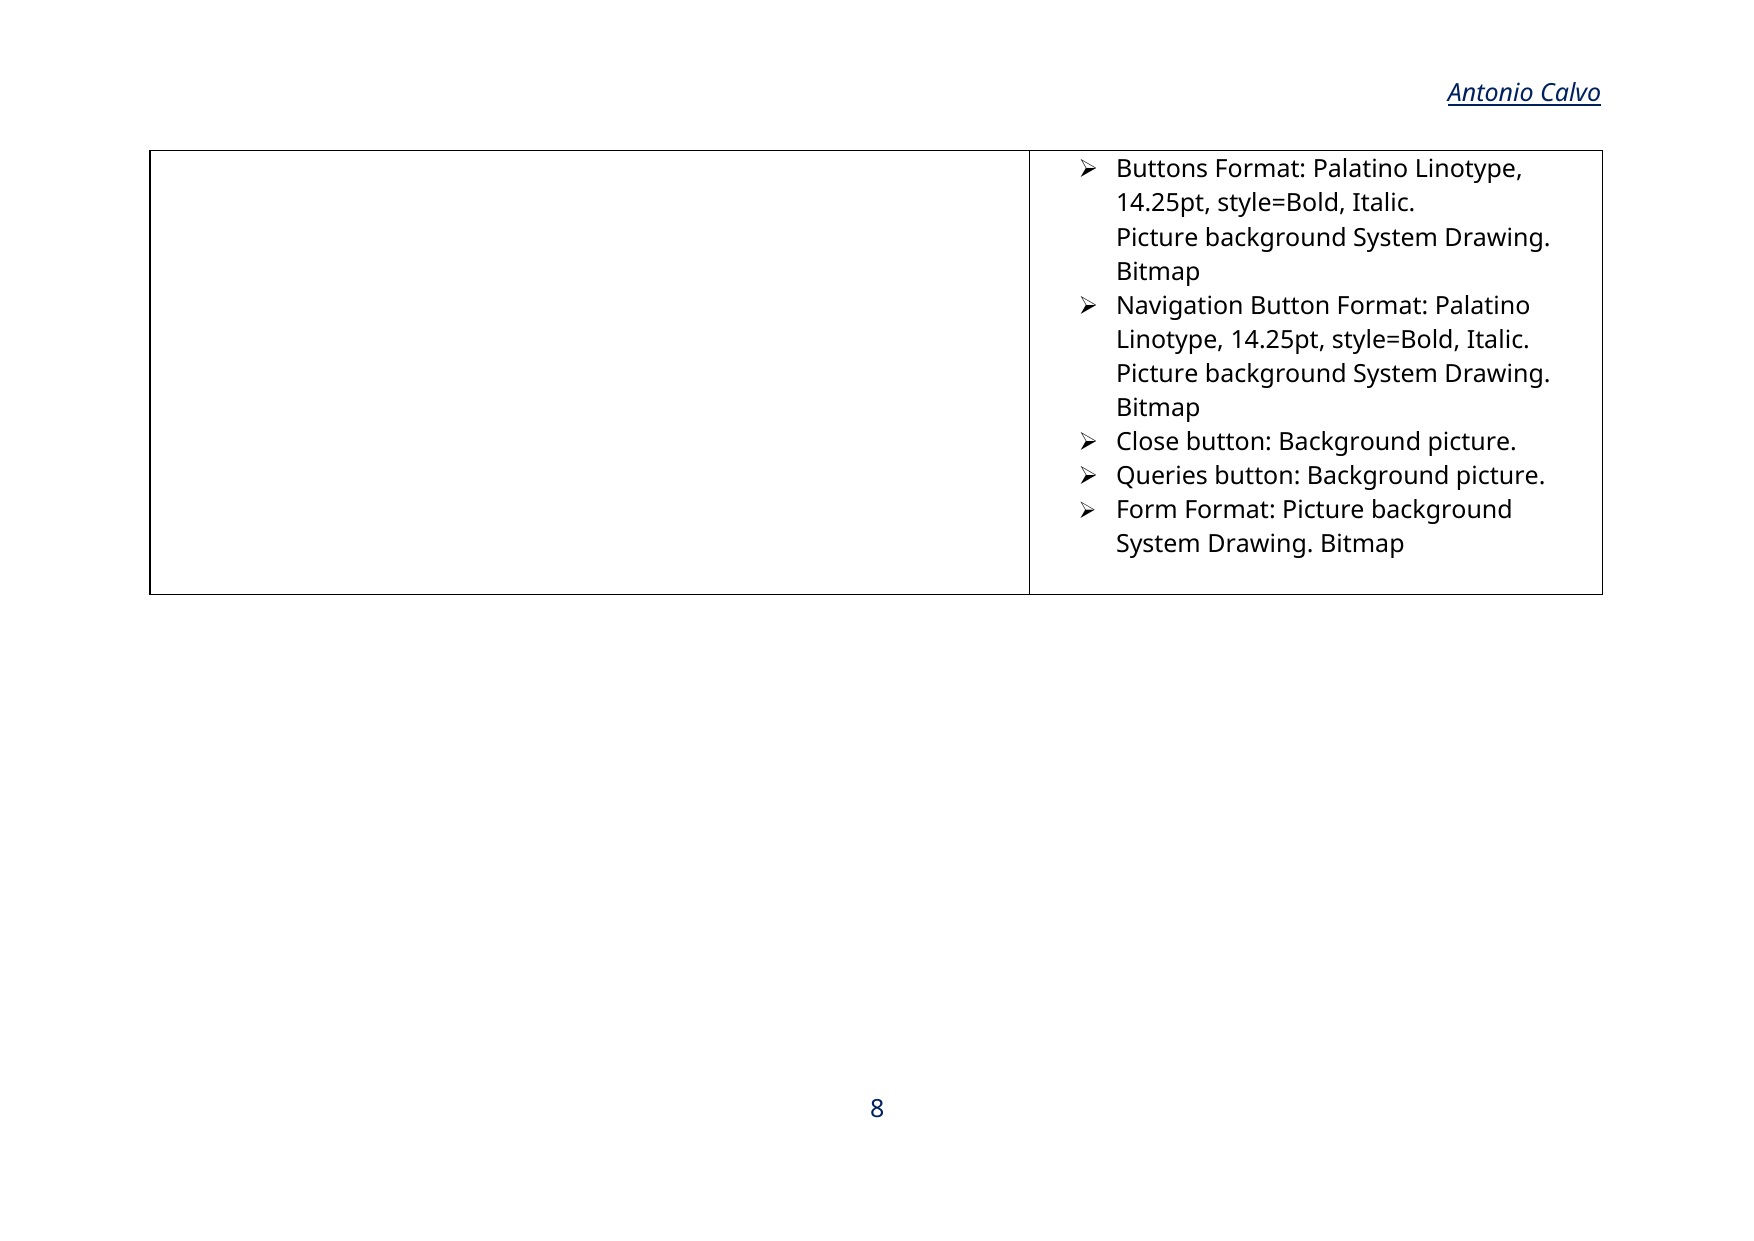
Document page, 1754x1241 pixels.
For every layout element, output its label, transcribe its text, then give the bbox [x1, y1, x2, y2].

table_cell Additional Information: (fonts, pictures, colours) Lables Format: Perpetua, 14.25pt, style=Bold, Italic Colour: Medium Blue Text boxes Format: Perpetua, 14.25pt, style=Bold, Italic Colour: White Buttons Format: Palatino Linotype, 14.25pt, style=Bold, Italic. Picture background System Drawing. Bitmap Navigation Button Format: Palatino Linotype, 14.25pt, style=Bold, Italic. Picture background System Drawing. Bitmap Close button: Background picture. Queries button: Background picture. Form Format: Picture background System Drawing. Bitmap [1030, 151, 1602, 594]
table_cell [151, 151, 1029, 594]
